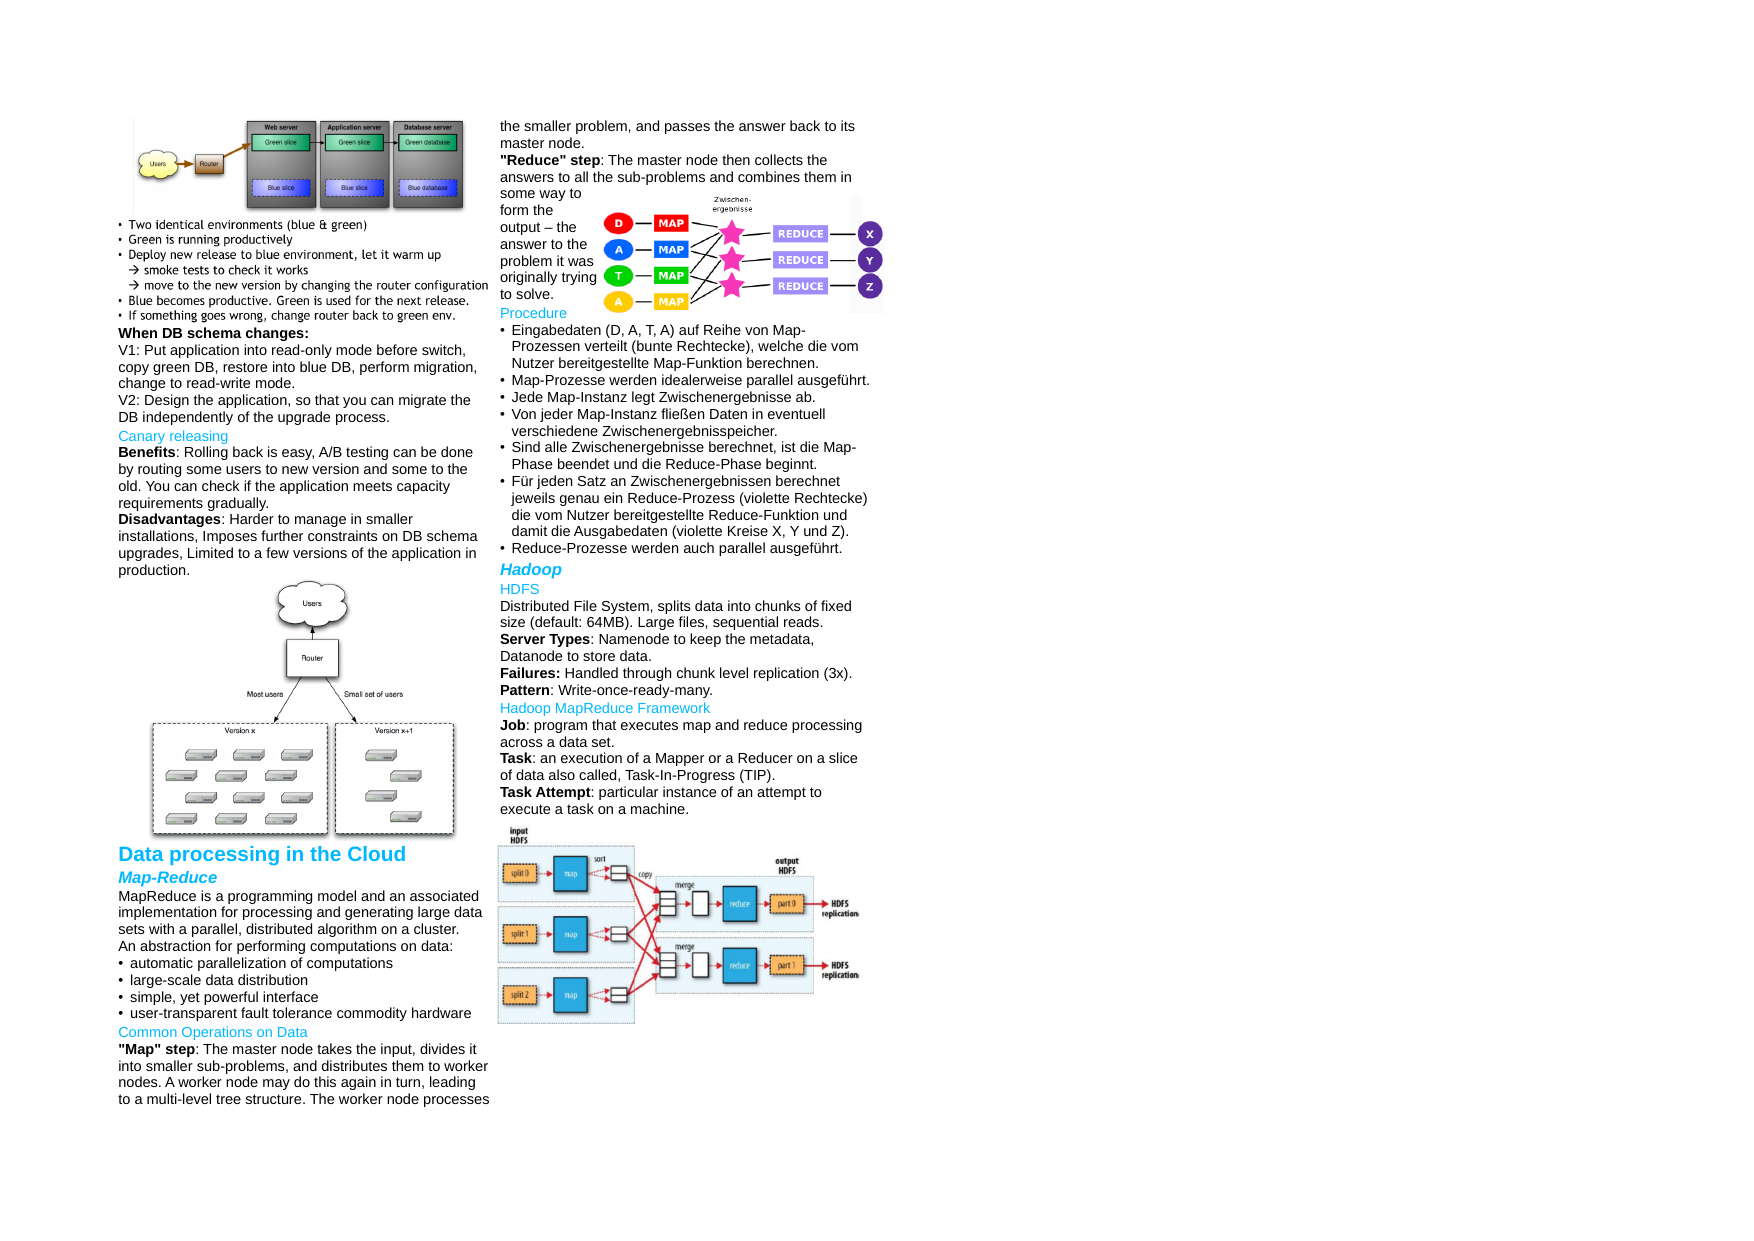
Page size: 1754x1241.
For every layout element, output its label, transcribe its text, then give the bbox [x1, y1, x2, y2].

text Task Attempt: particular instance of an attempt to execute a task on a machine. [500, 783, 872, 817]
text V1: Put application into read-only mode before switch, copy green DB, restore into blue DB, perform migration, change to read-write mode. [118, 342, 491, 392]
text Pattern: Write-once-ready-many. [500, 681, 872, 698]
subtitle Hadoop MapReduce Framework [500, 700, 872, 716]
picture [152, 1029, 158, 1037]
text An abstraction for performing computations on data: [118, 938, 491, 954]
text "Map" step: The master node takes the input, divides it into smaller sub-problems, and distributes them to worker nodes. A worker node may do this again in turn, leading to a multi-level tree structure. The worker node processes [118, 1041, 491, 1108]
text Server Types: Namenode to keep the metadata, Datanode to store data. [500, 631, 872, 664]
list Eingabedaten (D, A, T, A) auf Reihe von Map- Prozessen verteilt (bunte Rechtecke), welche die vom Nutzer bereitgestellte Map-Funktion berechnen. [500, 321, 872, 372]
list automatic parallelization of computations [118, 954, 491, 971]
text V2: Design the application, so that you can migrate the DB independently of the upgrade process. [118, 392, 491, 425]
list large-scale data distribution [118, 971, 491, 988]
text MapReduce is a programming model and an associated implementation for processing and generating large data sets with a parallel, distributed algorithm on a cluster. [118, 887, 491, 938]
text Disadvantages: Harder to manage in smaller installations, Imposes further constraints on DB schema upgrades, Limited to a few versions of the application in production. [118, 511, 491, 578]
text Failures: Handled through chunk level replication (3x). [500, 664, 872, 681]
picture [118, 118, 491, 325]
subtitle Common Operations on Data [118, 1024, 491, 1041]
text Benefits: Rolling back is easy, A/B testing can be done by routing some users to new version and some to the old. You can check if the application meets capacity requirements gradually. [118, 444, 491, 511]
list Für jeden Satz an Zwischenergebnissen berechnet jeweils genau ein Reduce-Prozess (violette Rechtecke) die vom Nutzer bereitgestellte Reduce-Funktion und damit die Ausgabedaten (violette Kreise X, Y und Z). [500, 473, 872, 540]
list Jede Map-Instanz legt Zwischenergebnisse ab. [500, 388, 872, 405]
picture [600, 195, 885, 314]
text Distributed File System, splits data into chunks of fixed size (default: 64MB). Large files, sequential reads. [500, 597, 872, 631]
list Sind alle Zwischenergebnisse berechnet, ist die Map-Phase beendet und die Reduce-Phase beginnt. [500, 439, 872, 473]
list Von jeder Map-Instanz fließen Daten in eventuell verschiedene Zwischenergebnisspeicher. [500, 405, 872, 439]
picture [148, 578, 461, 842]
subtitle Canary releasing [118, 427, 491, 444]
list simple, yet powerful interface [118, 988, 491, 1005]
subtitle Map-Reduce [118, 868, 491, 887]
text When DB schema changes: [118, 325, 491, 342]
list user-transparent fault tolerance commodity hardware [118, 1005, 491, 1022]
text Job: program that executes map and reduce processing across a data set. [500, 716, 872, 750]
subtitle Procedure [500, 304, 872, 321]
picture [501, 584, 507, 594]
picture [501, 703, 507, 713]
list Map-Prozesse werden idealerweise parallel ausgeführt. [500, 372, 872, 388]
picture [496, 820, 863, 1028]
text "Reduce" step: The master node then collects the answers to all the sub-problems and combines them in some way to form the output – the answer to the problem it was originally trying to solve. [500, 152, 872, 303]
subtitle Hadoop [500, 559, 872, 579]
subtitle Data processing in the Cloud [118, 583, 491, 865]
text Task: an execution of a Mapper or a Reducer on a slice of data also called, Task-In-Progress (TIP). [500, 750, 872, 783]
list Reduce-Prozesse werden auch parallel ausgeführt. [500, 540, 872, 557]
picture [660, 705, 665, 713]
text the smaller problem, and passes the answer back to its master node. [500, 118, 872, 152]
subtitle HDFS [500, 581, 872, 597]
